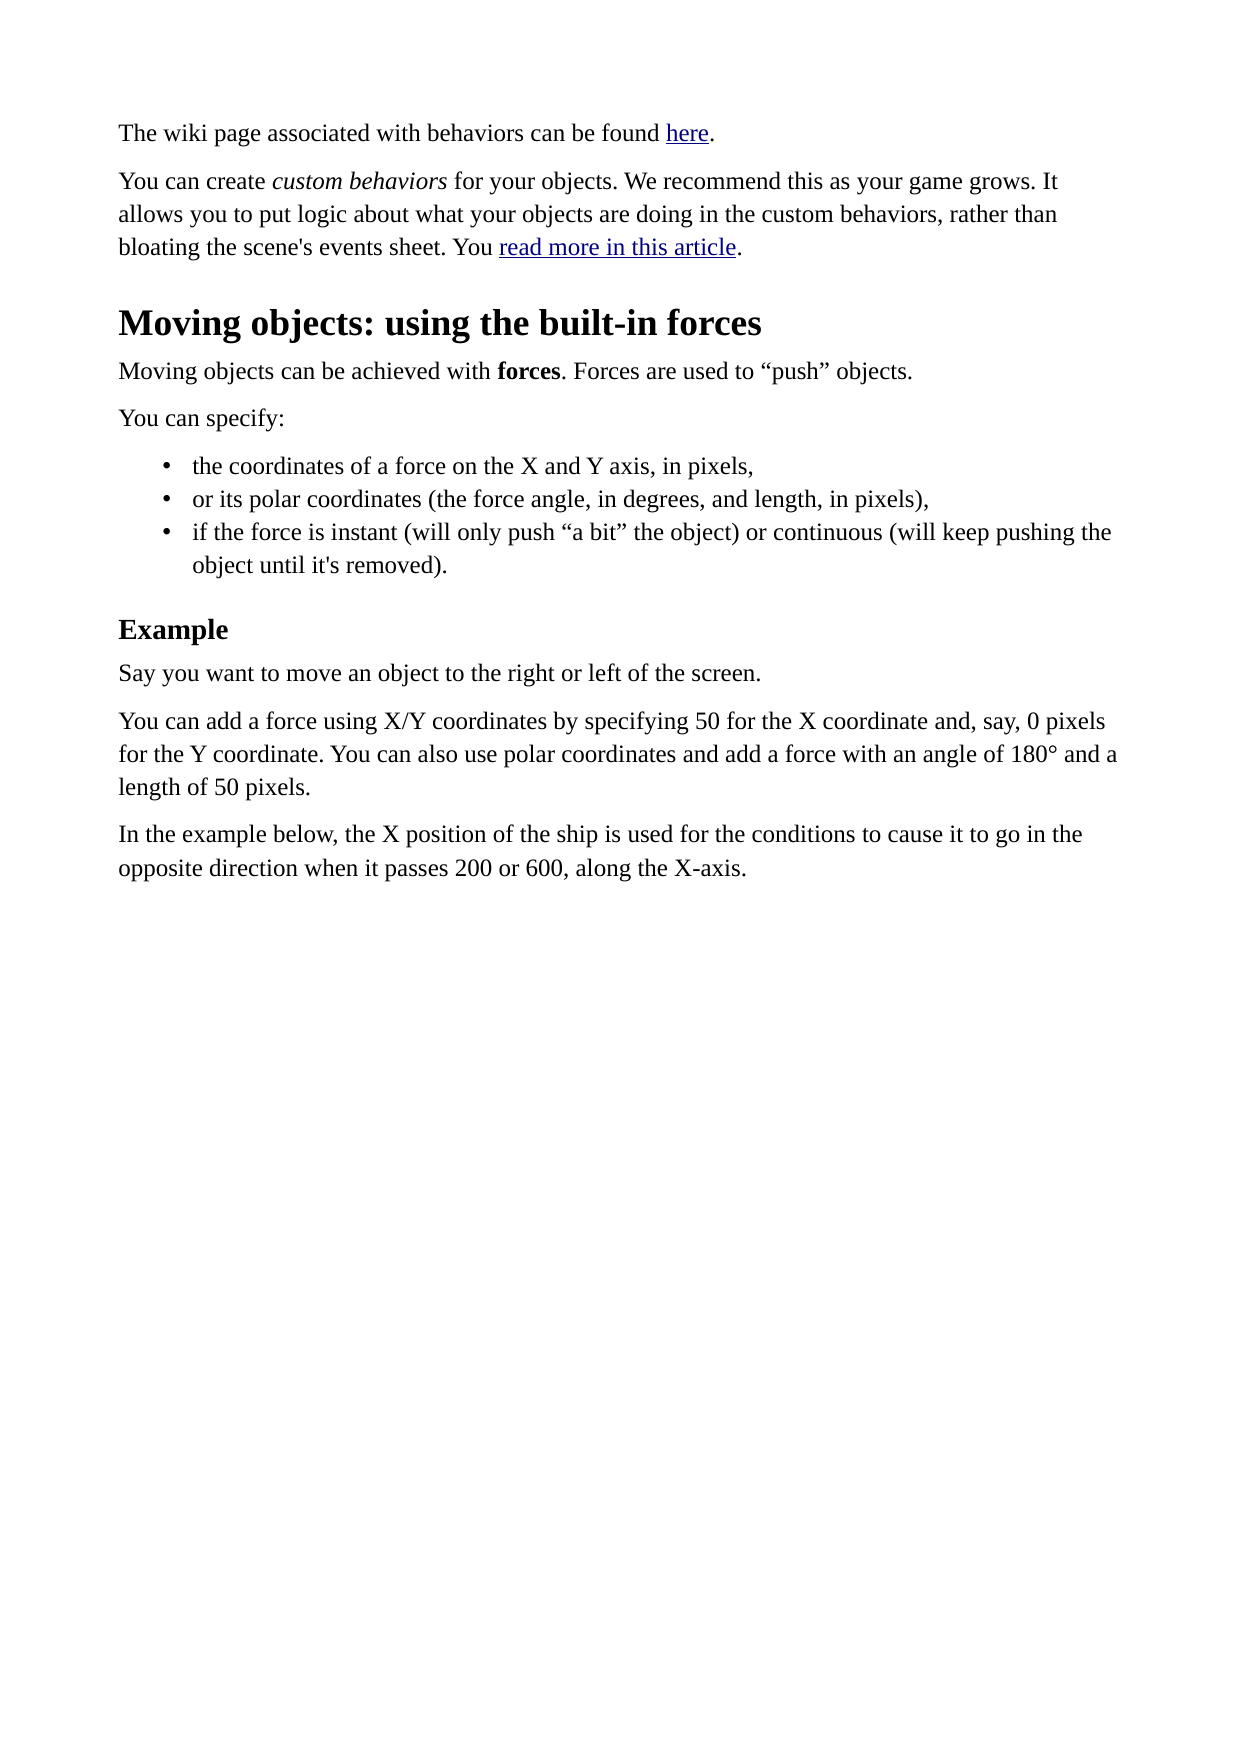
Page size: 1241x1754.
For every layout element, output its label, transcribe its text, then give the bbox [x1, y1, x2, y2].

text The wiki page associated with behaviors can be found here. [118, 118, 1122, 147]
list the coordinates of a force on the X and Y axis, in pixels, [162, 451, 1122, 480]
list or its polar coordinates (the force angle, in degrees, and length, in pixels), [162, 484, 1122, 513]
list if the force is instant (will only push “a bit” the object) or continuous (will keep pushing the object until it's removed). [162, 517, 1122, 579]
subtitle Moving objects: using the built-in forces [118, 300, 1122, 343]
text In the example below, the X position of the ship is used for the conditions to cause it to go in the opposite direction when it passes 200 or 600, along the X-axis. [118, 819, 1122, 881]
text You can specify: [118, 403, 1122, 432]
text Say you want to move an object to the right or left of the screen. [118, 658, 1122, 687]
text Moving objects can be achieved with forces. Forces are used to “push” objects. [118, 356, 1122, 384]
text You can add a force using X/Y coordinates by specifying 50 for the X coordinate and, say, 0 pixels for the Y coordinate. You can also use polar coordinates and add a force with an angle of 180° and a length of 50 pixels. [118, 706, 1122, 801]
text You can create custom behaviors for your objects. We recommend this as your game grows. It allows you to put logic about what your objects are doing in the custom behaviors, rather than bloating the scene's events sheet. You read more in this article. [118, 166, 1122, 261]
subtitle Example [118, 612, 1122, 646]
